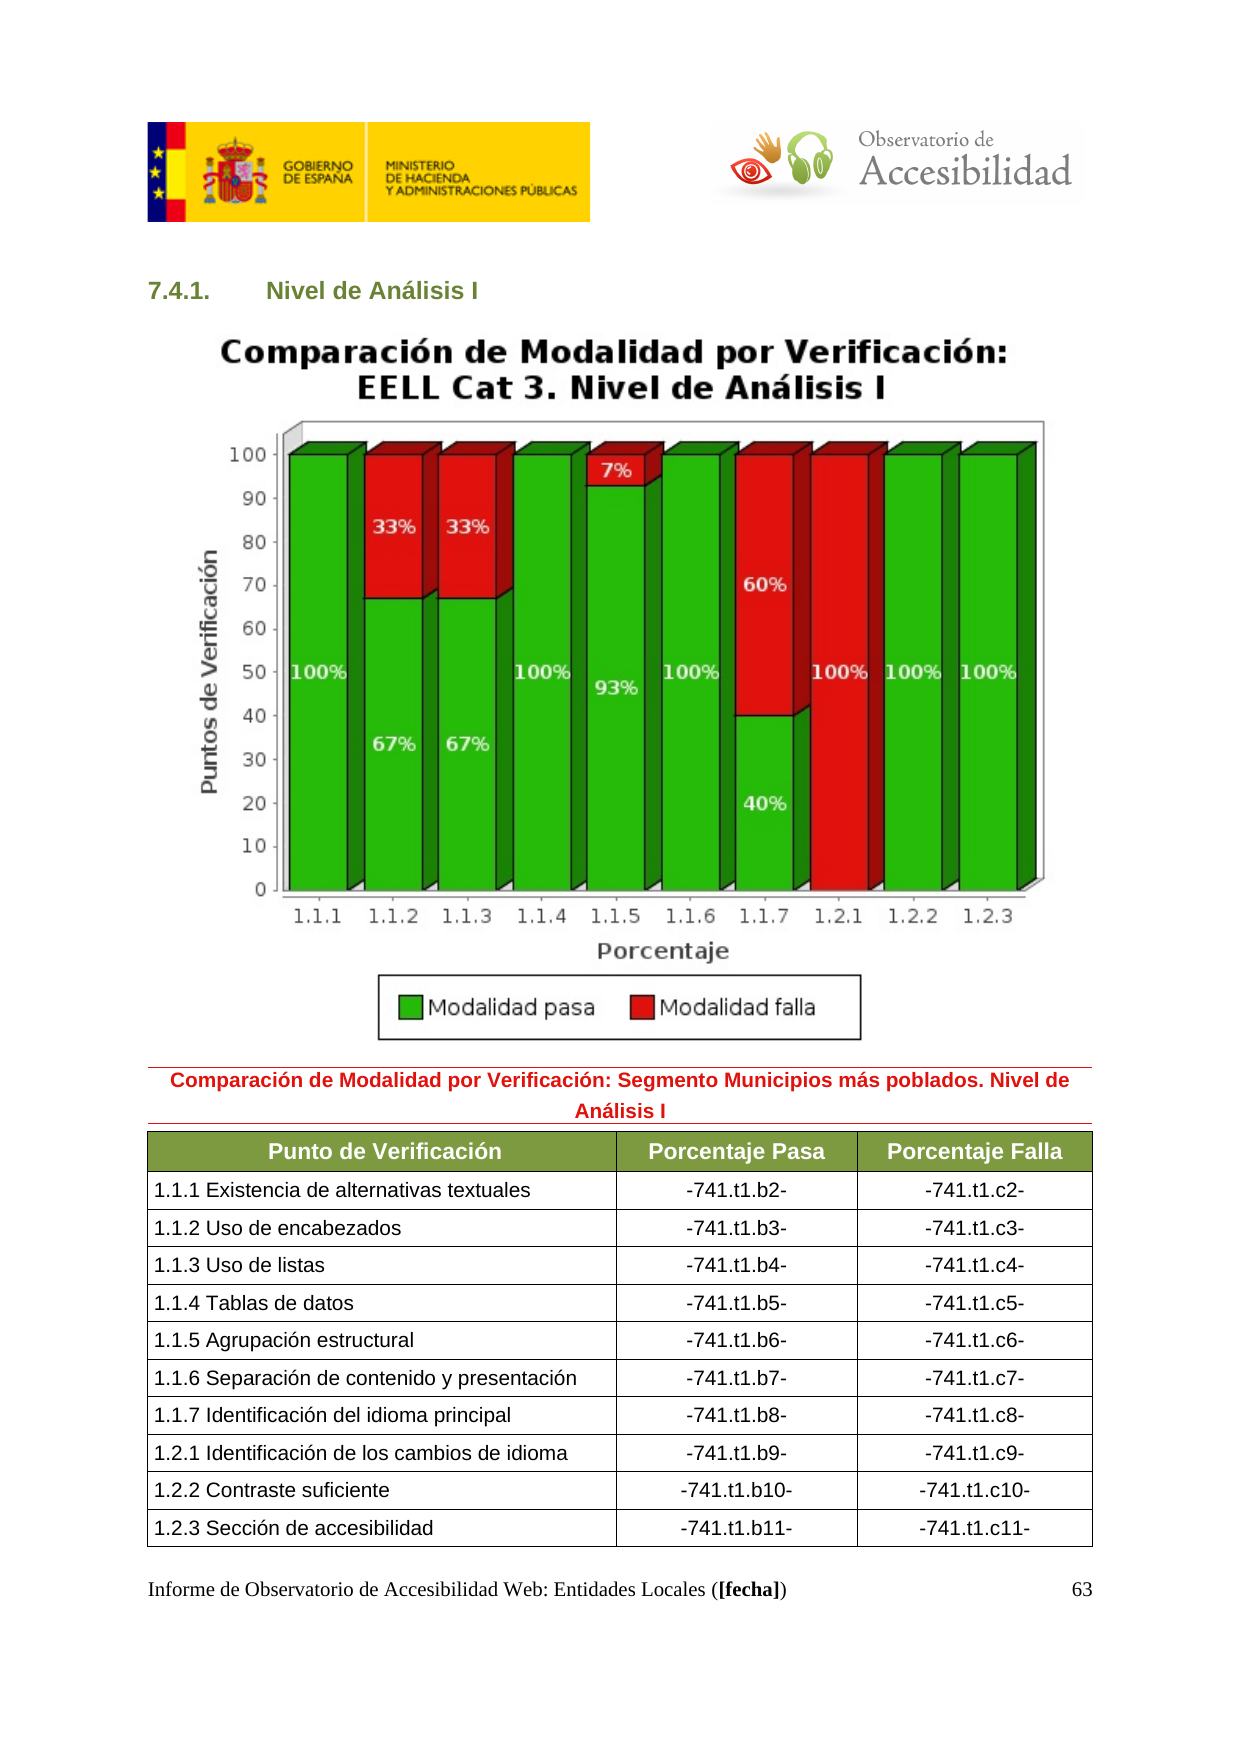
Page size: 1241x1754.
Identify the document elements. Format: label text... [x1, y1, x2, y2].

picture [710, 122, 1086, 205]
table_cell -741.t1.b11- [617, 1510, 857, 1546]
table_header Porcentaje Pasa [617, 1132, 857, 1171]
picture [178, 332, 1062, 1042]
table_cell -741.t1.c3- [858, 1210, 1092, 1246]
picture [147, 122, 591, 222]
table_cell 1.1.4 Tablas de datos [148, 1285, 616, 1321]
table_cell -741.t1.c6- [858, 1322, 1092, 1358]
table_cell 1.1.2 Uso de encabezados [148, 1210, 616, 1246]
list Nivel de Análisis I [148, 276, 1092, 304]
table_cell -741.t1.c7- [858, 1360, 1092, 1396]
table_cell -741.t1.b2- [617, 1172, 857, 1208]
text Comparación de Modalidad por Verificación: Segmento Municipios más poblados. Nivel de Análisis I [148, 1068, 1092, 1123]
table_cell -741.t1.c11- [858, 1510, 1092, 1546]
table_cell 1.2.1 Identificación de los cambios de idioma [148, 1435, 616, 1471]
table_cell -741.t1.c9- [858, 1435, 1092, 1471]
table_cell -741.t1.c10- [858, 1472, 1092, 1508]
table_cell -741.t1.b4- [617, 1247, 857, 1283]
table_cell -741.t1.b3- [617, 1210, 857, 1246]
table_cell 1.2.3 Sección de accesibilidad [148, 1510, 616, 1546]
table_header Porcentaje Falla [858, 1132, 1092, 1171]
table_cell -741.t1.c8- [858, 1397, 1092, 1433]
table_cell -741.t1.b6- [617, 1322, 857, 1358]
table_cell -741.t1.b5- [617, 1285, 857, 1321]
table_cell -741.t1.c5- [858, 1285, 1092, 1321]
table_cell -741.t1.b10- [617, 1472, 857, 1508]
table_cell -741.t1.c2- [858, 1172, 1092, 1208]
table_header Punto de Verificación [148, 1132, 616, 1171]
table_cell -741.t1.b9- [617, 1435, 857, 1471]
table_cell 1.1.3 Uso de listas [148, 1247, 616, 1283]
table_cell 1.1.1 Existencia de alternativas textuales [148, 1172, 616, 1208]
table_cell 1.2.2 Contraste suficiente [148, 1472, 616, 1508]
table_cell 1.1.5 Agrupación estructural [148, 1322, 616, 1358]
table_cell 1.1.7 Identificación del idioma principal [148, 1397, 616, 1433]
table_cell 1.1.6 Separación de contenido y presentación [148, 1360, 616, 1396]
table_cell -741.t1.b8- [617, 1397, 857, 1433]
table_cell -741.t1.b7- [617, 1360, 857, 1396]
table_cell -741.t1.c4- [858, 1247, 1092, 1283]
